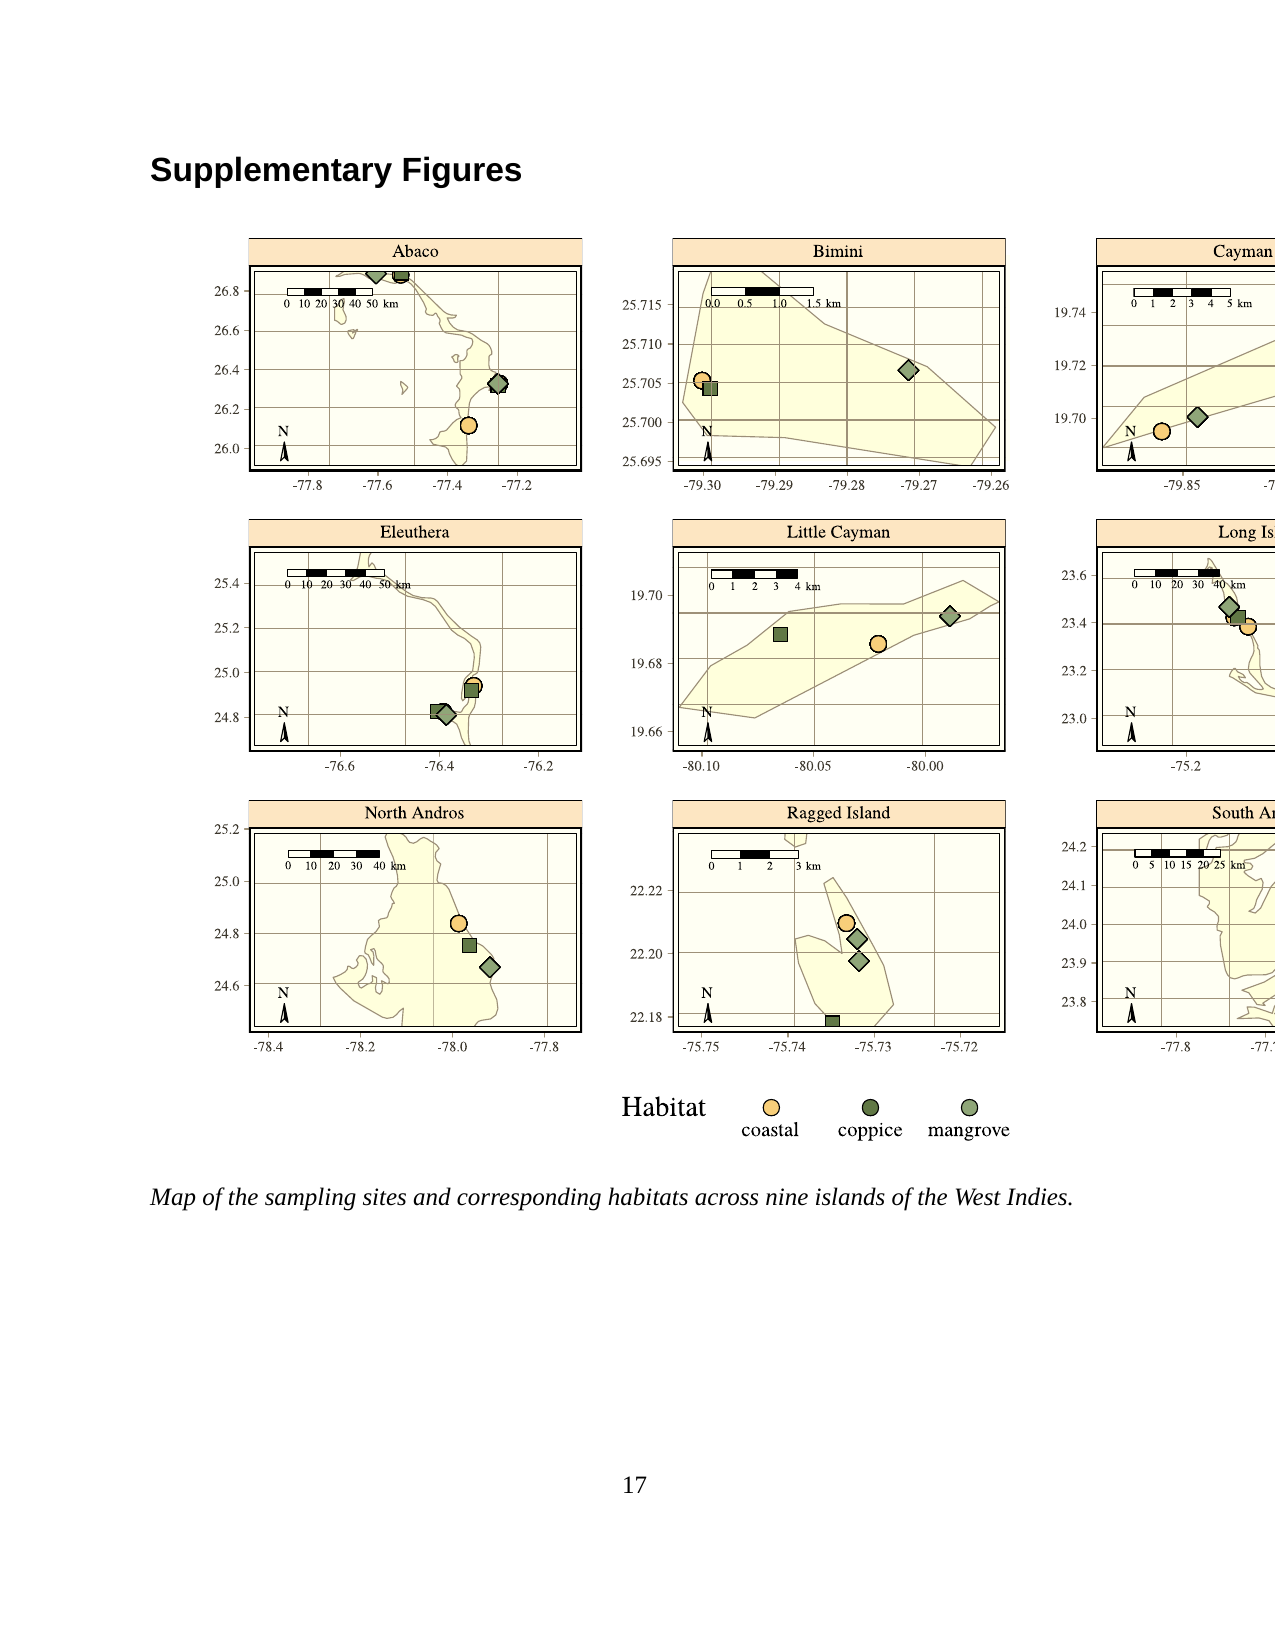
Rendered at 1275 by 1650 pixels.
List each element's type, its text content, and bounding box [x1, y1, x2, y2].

subtitle Supplementary Figures [150, 150, 1125, 189]
text Map of the sampling sites and corresponding habitats across nine islands of the West Indies. [150, 1182, 1125, 1211]
